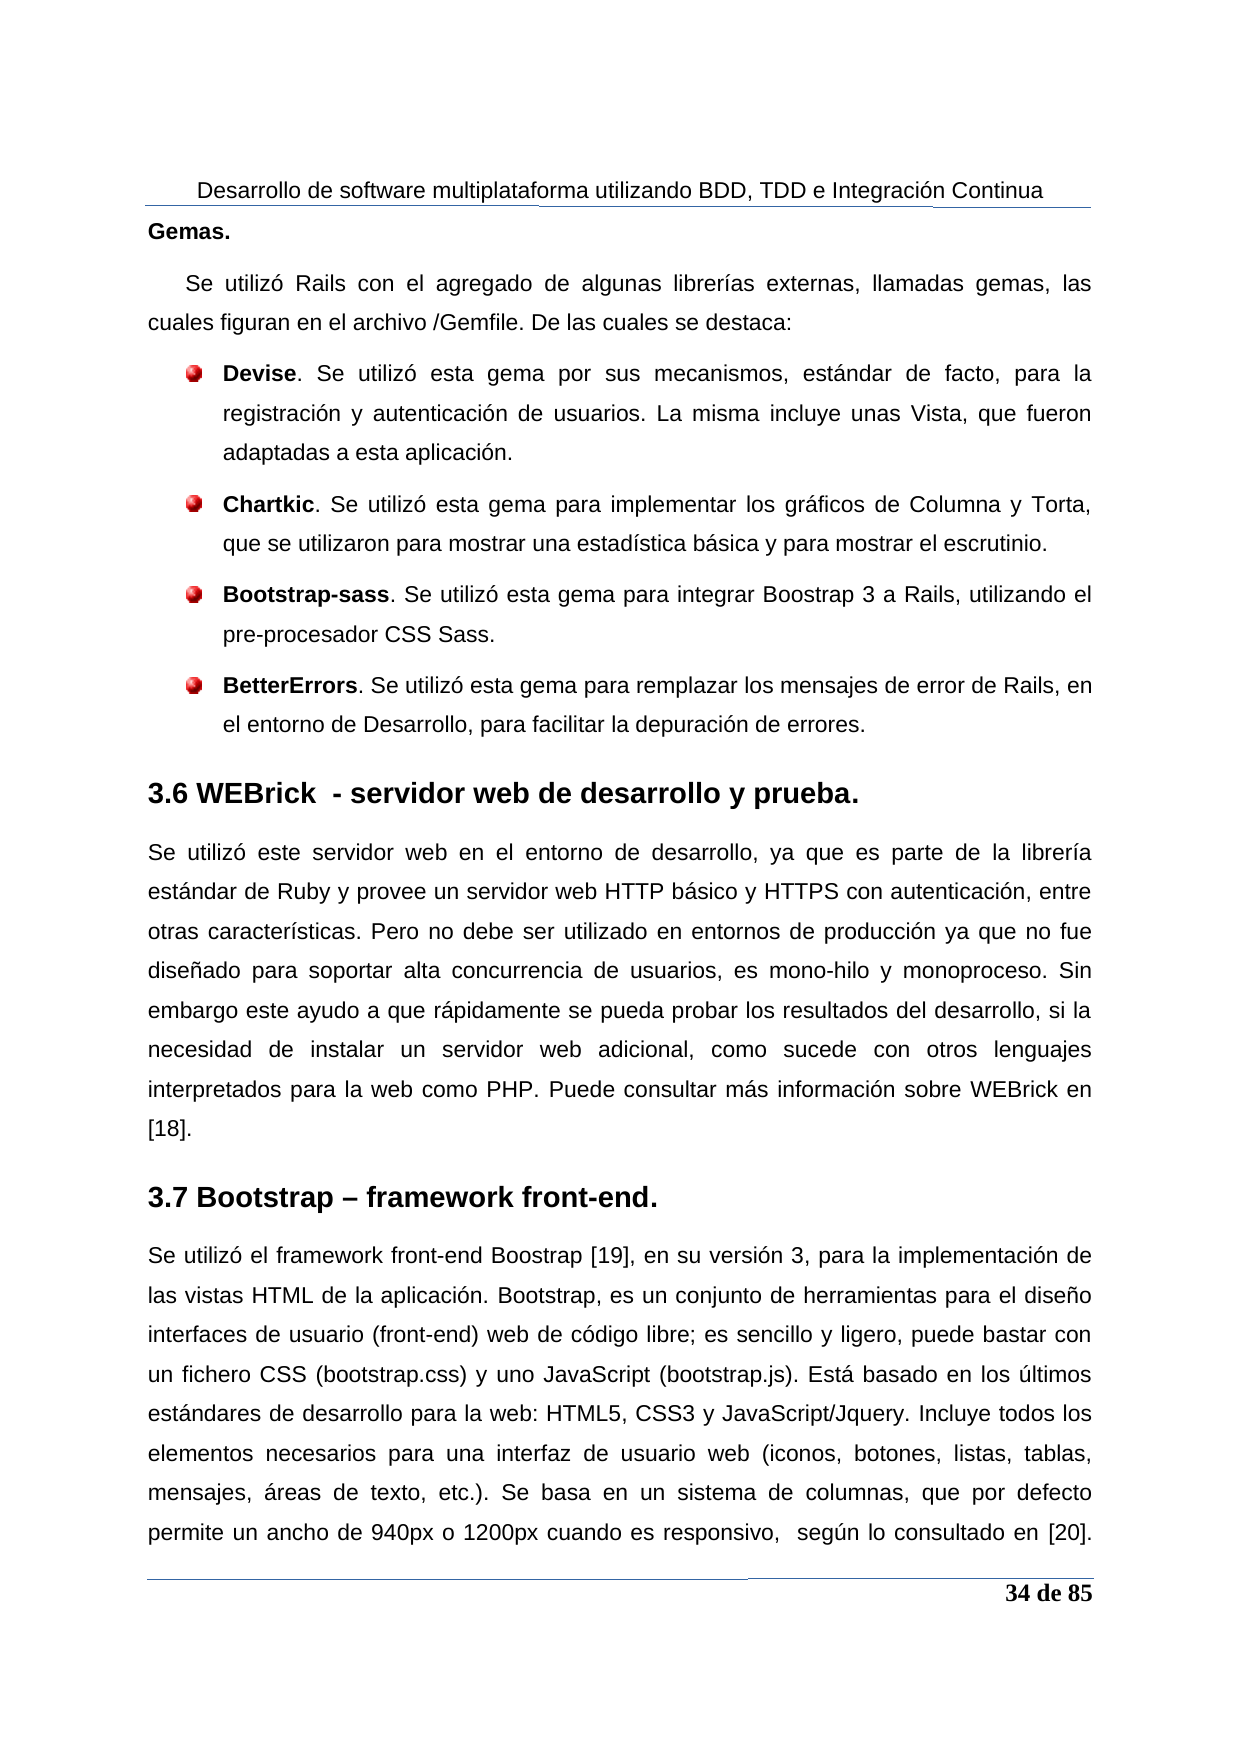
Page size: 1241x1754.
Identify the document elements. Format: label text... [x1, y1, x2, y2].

picture [186, 365, 202, 382]
list Chartkic. Se utilizó esta gema para implementar los gráficos de Columna y Torta, que se utilizaron para mostrar una estadística básica y para mostrar el escrutinio. [185, 491, 1093, 556]
text Se utilizó el framework front-end Boostrap [19], en su versión 3, para la implementación de las vistas HTML de la aplicación. Bootstrap, es un conjunto de herramientas para el diseño interfaces de usuario (front-end) web de código libre; es sencillo y ligero, puede bastar con un fichero CSS (bootstrap.css) y uno JavaScript (bootstrap.js). Está basado en los últimos estándares de desarrollo para la web: HTML5, CSS3 y JavaScript/Jquery. Incluye todos los elementos necesarios para una interfaz de usuario web (iconos, botones, listas, tablas, mensajes, áreas de texto, etc.). Se basa en un sistema de columnas, que por defecto permite un ancho de 940px o 1200px cuando es responsivo, según lo consultado en [20]. [148, 1242, 1093, 1545]
text Gemas. [148, 218, 1093, 245]
picture [186, 677, 202, 694]
subtitle 3.7 Bootstrap – framework front-end. [148, 1179, 1093, 1213]
text Se utilizó Rails con el agregado de algunas librerías externas, llamadas gemas, las cuales figuran en el archivo /Gemfile. De las cuales se destaca: [148, 269, 1093, 335]
list Devise. Se utilizó esta gema por sus mecanismos, estándar de facto, para la registración y autenticación de usuarios. La misma incluye unas Vista, que fueron adaptadas a esta aplicación. [185, 360, 1093, 466]
text Se utilizó este servidor web en el entorno de desarrollo, ya que es parte de la librería estándar de Ruby y provee un servidor web HTTP básico y HTTPS con autenticación, entre otras características. Pero no debe ser utilizado en entornos de producción ya que no fue diseñado para soportar alta concurrencia de usuarios, es mono-hilo y monoproceso. Sin embargo este ayudo a que rápidamente se pueda probar los resultados del desarrollo, si la necesidad de instalar un servidor web adicional, como sucede con otros lenguajes interpretados para la web como PHP. Puede consultar más información sobre WEBrick en [18]. [148, 839, 1093, 1141]
picture [186, 586, 202, 603]
list Bootstrap-sass. Se utilizó esta gema para integrar Boostrap 3 a Rails, utilizando el pre-procesador CSS Sass. [185, 581, 1093, 647]
subtitle 3.6 WEBrick - servidor web de desarrollo y prueba. [148, 776, 1093, 809]
list BetterErrors. Se utilizó esta gema para remplazar los mensajes de error de Rails, en el entorno de Desarrollo, para facilitar la depuración de errores. [185, 672, 1093, 738]
picture [186, 495, 202, 512]
